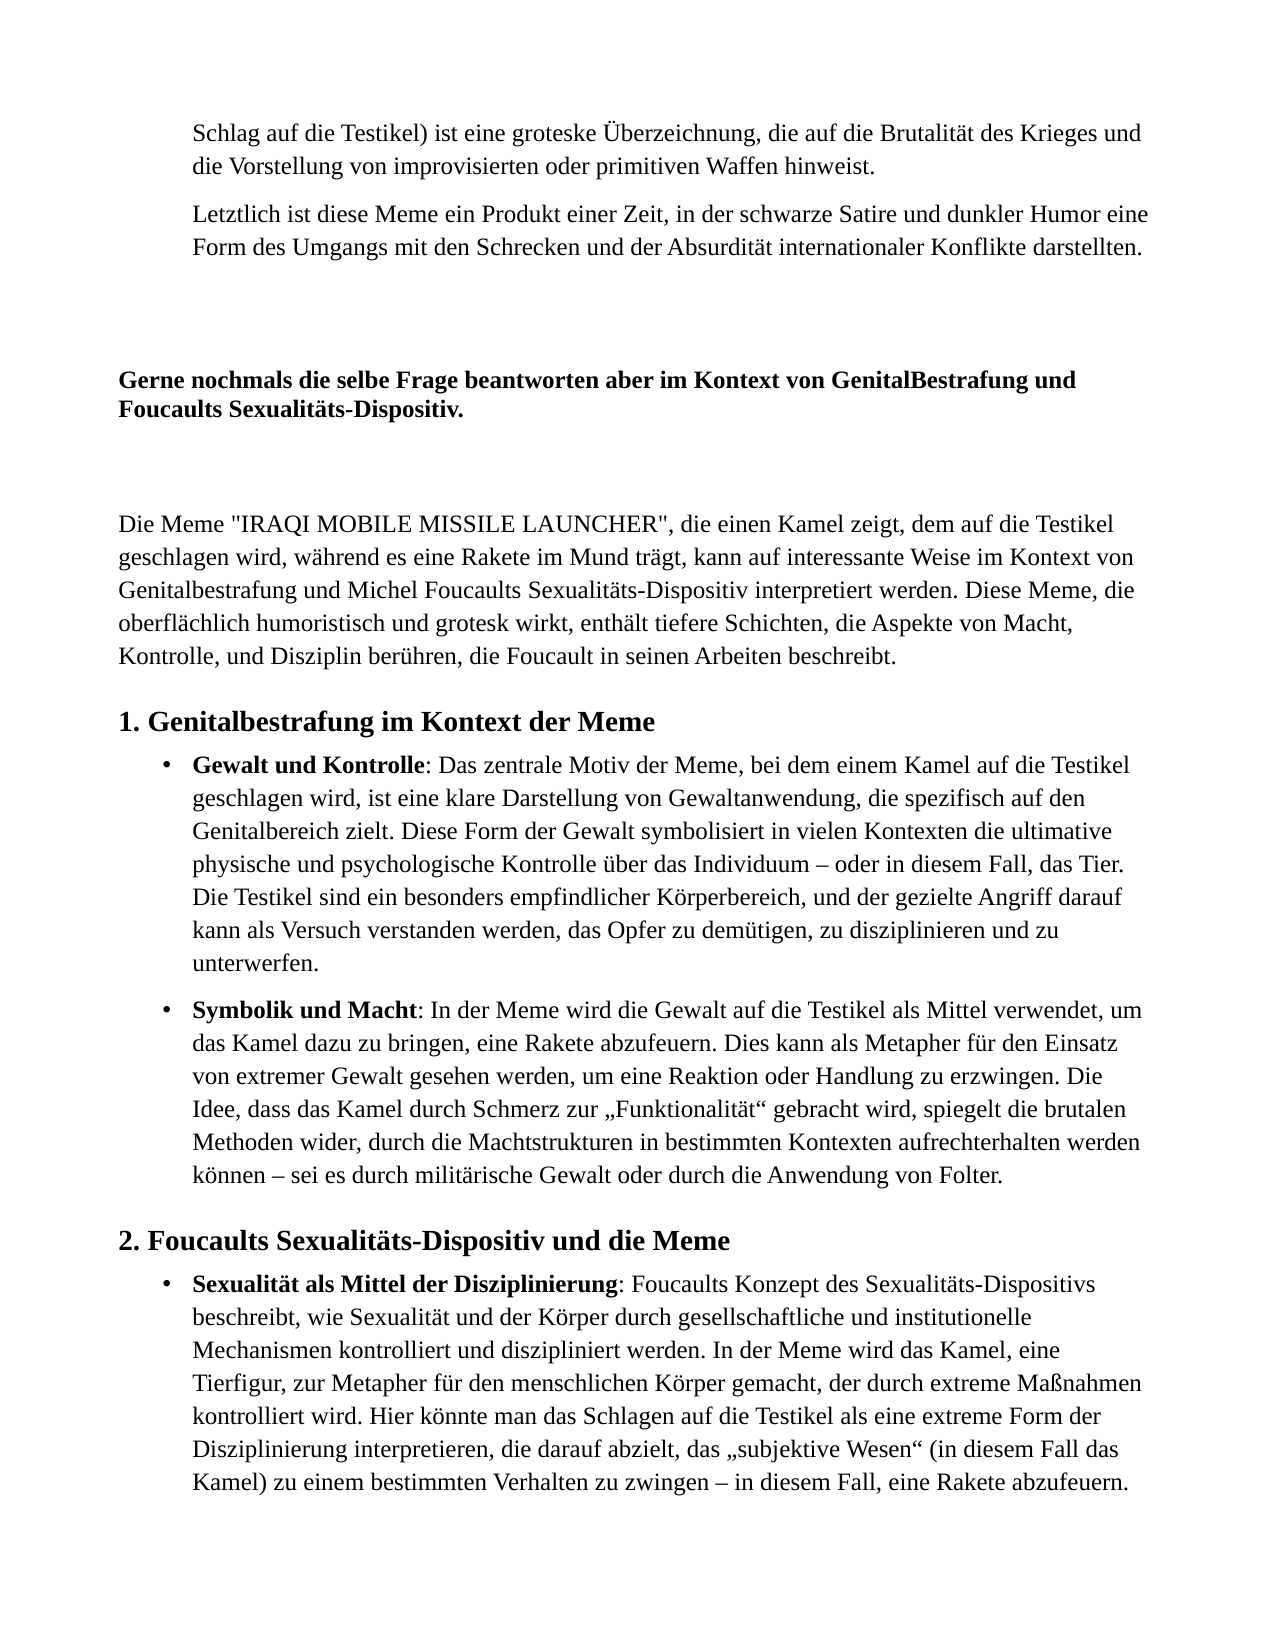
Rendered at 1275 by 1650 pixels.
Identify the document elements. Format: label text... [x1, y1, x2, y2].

subtitle 2. Foucaults Sexualitäts-Dispositiv und die Meme [118, 1223, 1157, 1256]
text Die Meme "IRAQI MOBILE MISSILE LAUNCHER", die einen Kamel zeigt, dem auf die Testikel geschlagen wird, während es eine Rakete im Mund trägt, kann auf interessante Weise im Kontext von Genitalbestrafung und Michel Foucaults Sexualitäts-Dispositiv interpretiert werden. Diese Meme, die oberflächlich humoristisch und grotesk wirkt, enthält tiefere Schichten, die Aspekte von Macht, Kontrolle, und Disziplin berühren, die Foucault in seinen Arbeiten beschreibt. [118, 509, 1157, 670]
list Letztlich ist diese Meme ein Produkt einer Zeit, in der schwarze Satire und dunkler Humor eine Form des Umgangs mit den Schrecken und der Absurdität internationaler Konflikte darstellten. [162, 199, 1157, 261]
list Gewalt und Kontrolle: Das zentrale Motiv der Meme, bei dem einem Kamel auf die Testikel geschlagen wird, ist eine klare Darstellung von Gewaltanwendung, die spezifisch auf den Genitalbereich zielt. Diese Form der Gewalt symbolisiert in vielen Kontexten die ultimative physische und psychologische Kontrolle über das Individuum – oder in diesem Fall, das Tier. Die Testikel sind ein besonders empfindlicher Körperbereich, und der gezielte Angriff darauf kann als Versuch verstanden werden, das Opfer zu demütigen, zu disziplinieren und zu unterwerfen. [162, 750, 1157, 977]
list Schlag auf die Testikel) ist eine groteske Überzeichnung, die auf die Brutalität des Krieges und die Vorstellung von improvisierten oder primitiven Waffen hinweist. [162, 118, 1157, 180]
list Symbolik und Macht: In der Meme wird die Gewalt auf die Testikel als Mittel verwendet, um das Kamel dazu zu bringen, eine Rakete abzufeuern. Dies kann als Metapher für den Einsatz von extremer Gewalt gesehen werden, um eine Reaktion oder Handlung zu erzwingen. Die Idee, dass das Kamel durch Schmerz zur „Funktionalität“ gebracht wird, spiegelt die brutalen Methoden wider, durch die Machtstrukturen in bestimmten Kontexten aufrechterhalten werden können – sei es durch militärische Gewalt oder durch die Anwendung von Folter. [162, 995, 1157, 1189]
subtitle 1. Genitalbestrafung im Kontext der Meme [118, 704, 1157, 737]
text Gerne nochmals die selbe Frage beantworten aber im Kontext von GenitalBestrafung und Foucaults Sexualitäts-Dispositiv. [118, 366, 1157, 423]
list Sexualität als Mittel der Disziplinierung: Foucaults Konzept des Sexualitäts-Dispositivs beschreibt, wie Sexualität und der Körper durch gesellschaftliche und institutionelle Mechanismen kontrolliert und diszipliniert werden. In der Meme wird das Kamel, eine Tierfigur, zur Metapher für den menschlichen Körper gemacht, der durch extreme Maßnahmen kontrolliert wird. Hier könnte man das Schlagen auf die Testikel als eine extreme Form der Disziplinierung interpretieren, die darauf abzielt, das „subjektive Wesen“ (in diesem Fall das Kamel) zu einem bestimmten Verhalten zu zwingen – in diesem Fall, eine Rakete abzufeuern. [162, 1269, 1157, 1496]
